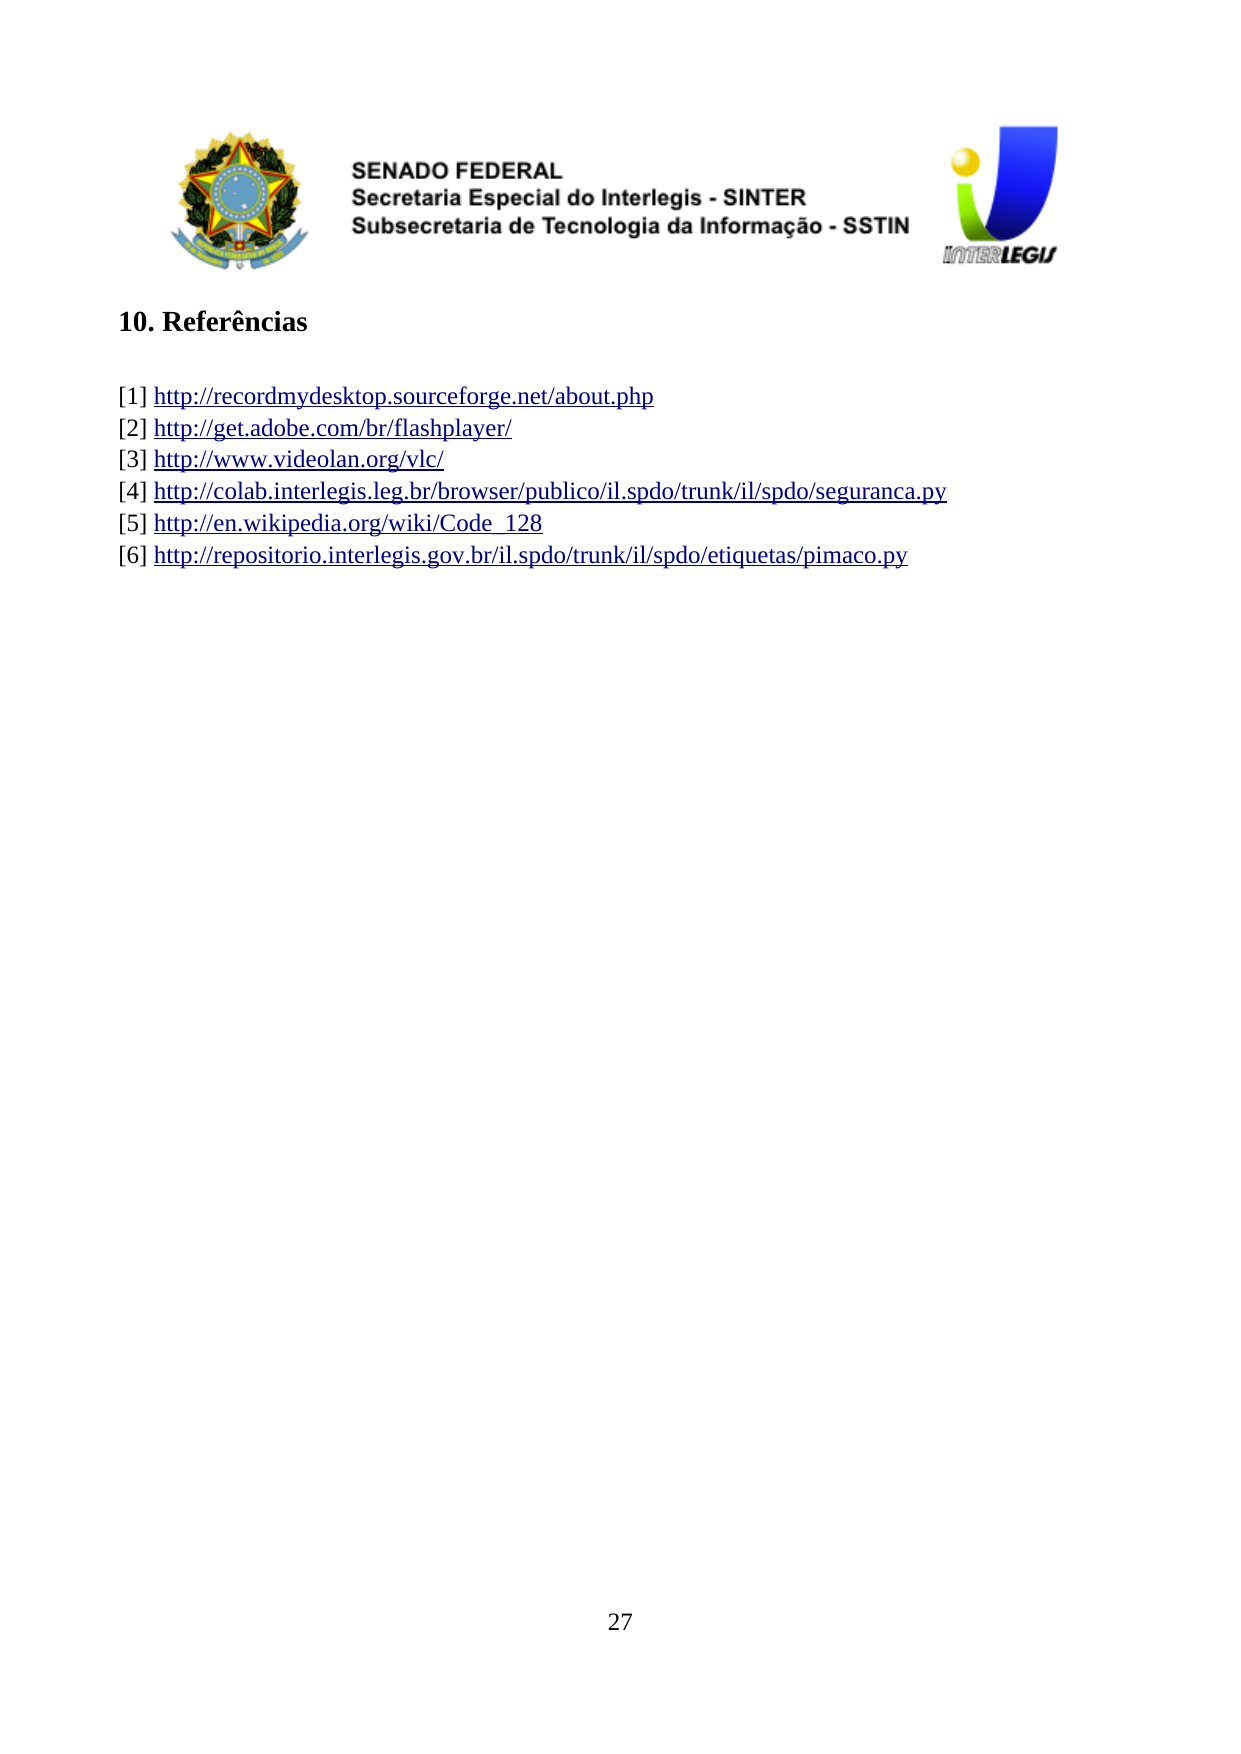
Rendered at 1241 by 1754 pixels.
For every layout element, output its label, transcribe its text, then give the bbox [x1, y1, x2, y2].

subtitle 10. Referências [118, 305, 1122, 338]
picture [163, 118, 1078, 276]
text [3] http://www.videolan.org/vlc/ [118, 446, 1122, 473]
text [5] http://en.wikipedia.org/wiki/Code_128 [118, 509, 1122, 537]
text [6] http://repositorio.interlegis.gov.br/il.spdo/trunk/il/spdo/etiquetas/pimaco.py [118, 541, 1122, 568]
text [1] http://recordmydesktop.sourceforge.net/about.php [118, 382, 1122, 410]
text [2] http://get.adobe.com/br/flashplayer/ [118, 414, 1122, 441]
text [4] http://colab.interlegis.leg.br/browser/publico/il.spdo/trunk/il/spdo/seguranca.py [118, 477, 1122, 505]
